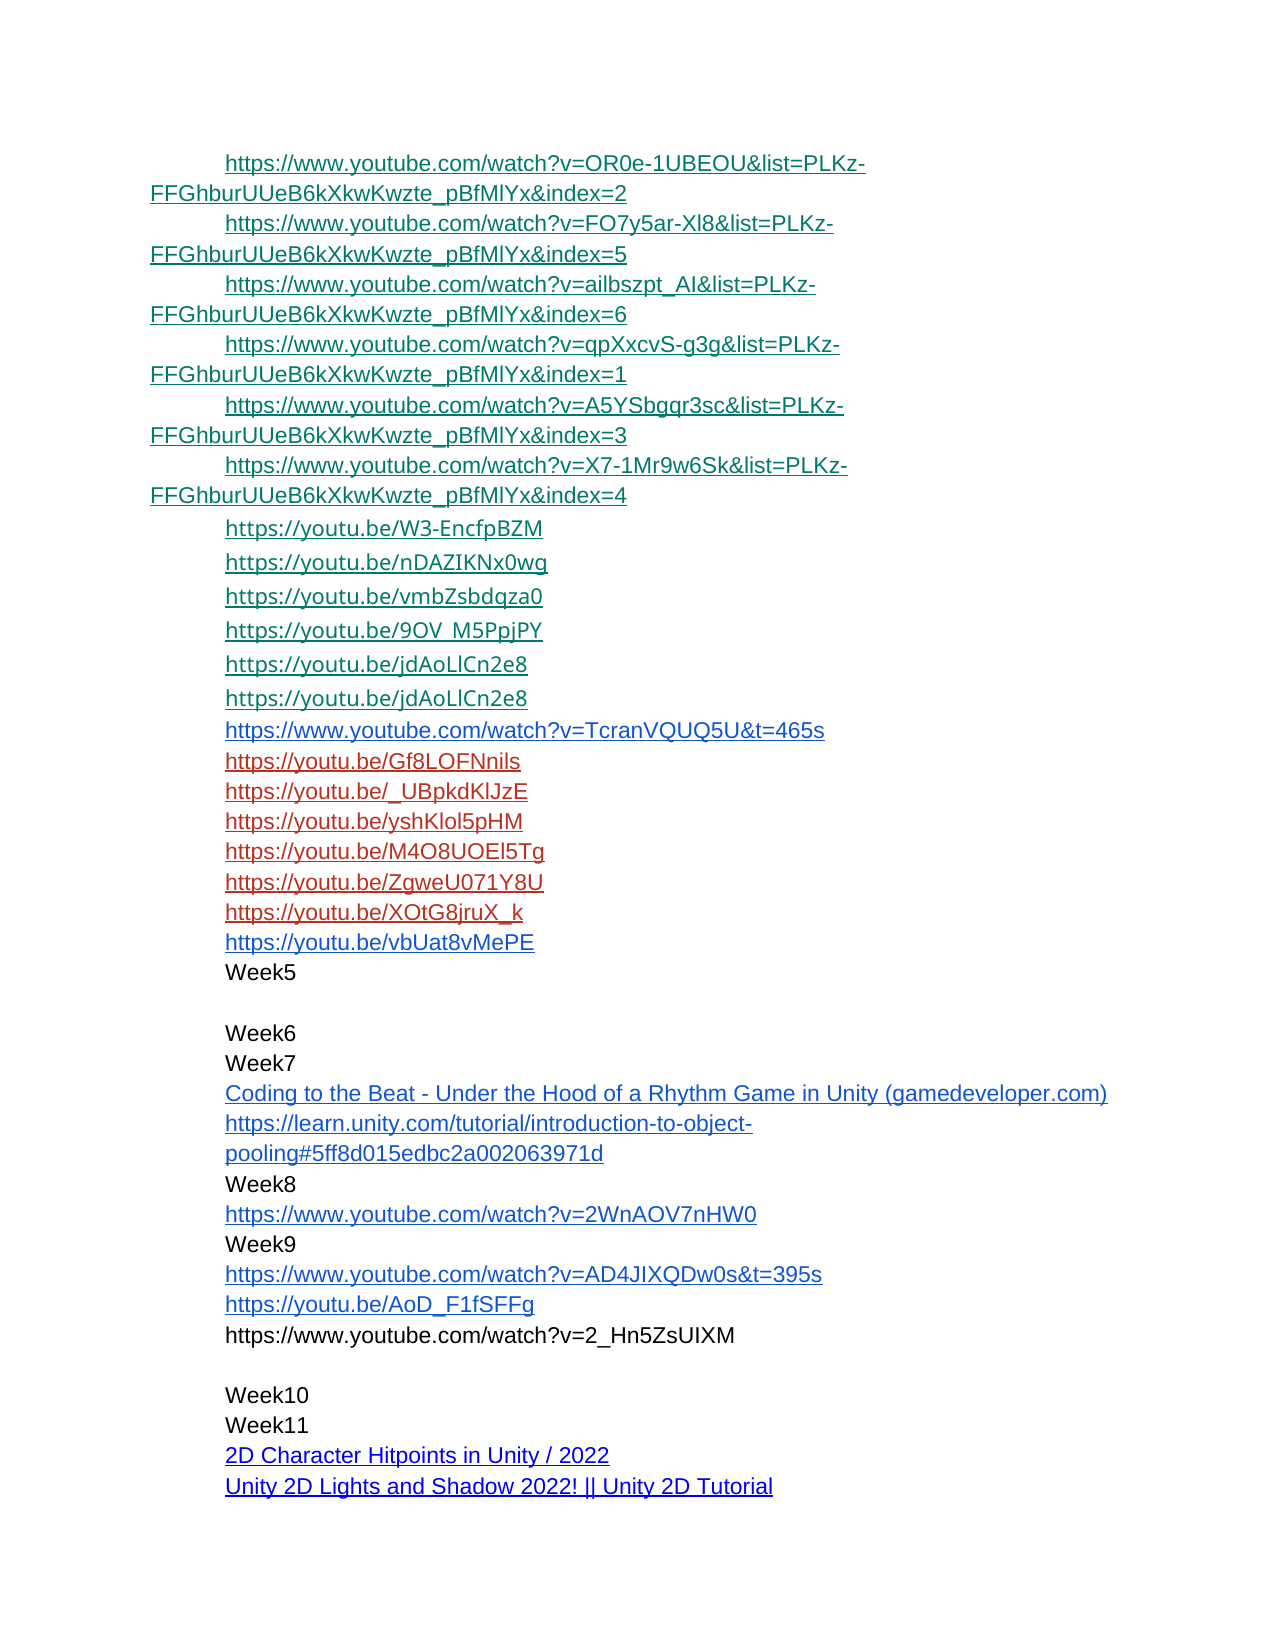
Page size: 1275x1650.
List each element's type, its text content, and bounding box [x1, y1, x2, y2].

text https://www.youtube.com/watch?v=FO7y5ar-Xl8&list=PLKz-FFGhburUUeB6kXkwKwzte_pBfMlYx&index=5 [150, 210, 1125, 267]
text https://www.youtube.com/watch?v=qpXxcvS-g3g&list=PLKz-FFGhburUUeB6kXkwKwzte_pBfMlYx&index=1 [150, 331, 1125, 388]
text https://www.youtube.com/watch?v=AD4JIXQDw0s&t=395s [225, 1261, 1125, 1288]
text Week10 [225, 1382, 1125, 1408]
text Week6 [225, 1019, 1125, 1046]
text https://youtu.be/W3-EncfpBZM [150, 512, 1125, 542]
text https://www.youtube.com/watch?v=2_Hn5ZsUIXM [225, 1322, 1125, 1348]
text https://www.youtube.com/watch?v=X7-1Mr9w6Sk&list=PLKz-FFGhburUUeB6kXkwKwzte_pBfMlYx&index=4 [150, 452, 1125, 509]
text https://www.youtube.com/watch?v=OR0e-1UBEOU&list=PLKz-FFGhburUUeB6kXkwKwzte_pBfMlYx&index=2 [150, 150, 1125, 207]
text https://youtu.be/XOtG8jruX_k [225, 899, 1125, 925]
text https://learn.unity.com/tutorial/introduction-to-object-pooling#5ff8d015edbc2a002063971d [225, 1110, 1125, 1167]
text https://youtu.be/ZgweU071Y8U [225, 868, 1125, 895]
text Week8 [225, 1171, 1125, 1197]
text https://youtu.be/jdAoLlCn2e8 [150, 683, 1125, 713]
text https://www.youtube.com/watch?v=2WnAOV7nHW0 [225, 1201, 1125, 1227]
text https://youtu.be/nDAZIKNx0wg [150, 547, 1125, 576]
text https://www.youtube.com/watch?v=ailbszpt_AI&list=PLKz-FFGhburUUeB6kXkwKwzte_pBfMlYx&index=6 [150, 271, 1125, 327]
text https://youtu.be/vbUat8vMePE [225, 929, 1125, 955]
text 2D Character Hitpoints in Unity / 2022 [225, 1442, 1125, 1469]
text https://youtu.be/jdAoLlCn2e8 [150, 649, 1125, 679]
text Week5 [225, 959, 1125, 986]
text https://www.youtube.com/watch?v=TcranVQUQ5U&t=465s [225, 717, 1125, 744]
text https://youtu.be/M4O8UOEl5Tg [225, 838, 1125, 865]
text Coding to the Beat - Under the Hood of a Rhythm Game in Unity (gamedeveloper.com) [225, 1080, 1125, 1106]
text Week9 [225, 1231, 1125, 1257]
text Unity 2D Lights and Shadow 2022! || Unity 2D Tutorial [225, 1473, 1125, 1499]
text https://www.youtube.com/watch?v=A5YSbgqr3sc&list=PLKz-FFGhburUUeB6kXkwKwzte_pBfMlYx&index=3 [150, 392, 1125, 448]
text Week11 [225, 1412, 1125, 1439]
text Week7 [225, 1050, 1125, 1076]
text https://youtu.be/_UBpkdKlJzE [225, 778, 1125, 804]
text https://youtu.be/Gf8LOFNnils [225, 748, 1125, 774]
text https://youtu.be/vmbZsbdqza0 [150, 581, 1125, 611]
text https://youtu.be/AoD_F1fSFFg [225, 1291, 1125, 1318]
text https://youtu.be/yshKlol5pHM [225, 808, 1125, 834]
text https://youtu.be/9OV_M5PpjPY [150, 615, 1125, 645]
